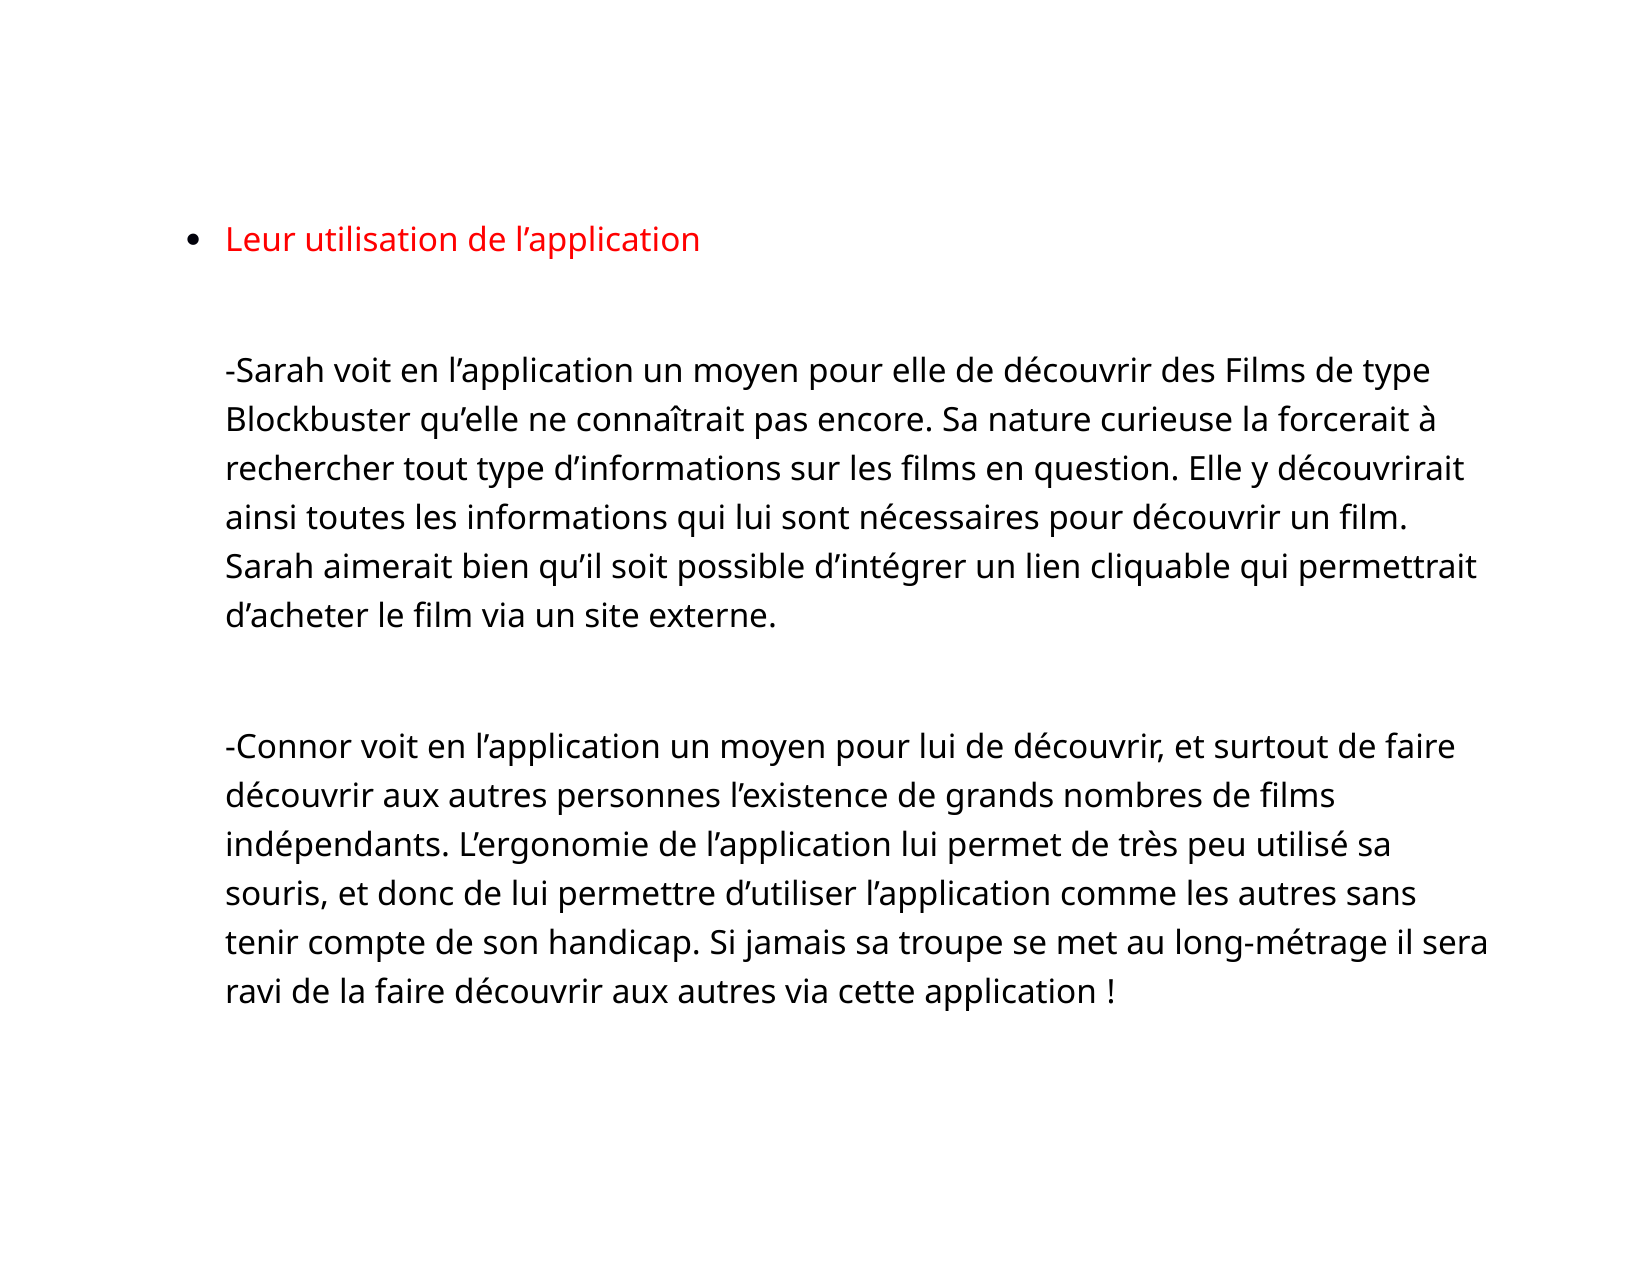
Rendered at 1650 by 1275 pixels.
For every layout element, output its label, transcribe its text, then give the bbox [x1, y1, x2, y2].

list -Sarah voit en l’application un moyen pour elle de découvrir des Films de type Blockbuster qu’elle ne connaîtrait pas encore. Sa nature curieuse la forcerait à rechercher tout type d’informations sur les films en question. Elle y découvrirait ainsi toutes les informations qui lui sont nécessaires pour découvrir un film. Sarah aimerait bien qu’il soit possible d’intégrer un lien cliquable qui permettrait d’acheter le film via un site externe. [225, 347, 1500, 637]
list -Connor voit en l’application un moyen pour lui de découvrir, et surtout de faire découvrir aux autres personnes l’existence de grands nombres de films indépendants. L’ergonomie de l’application lui permet de très peu utilisé sa souris, et donc de lui permettre d’utiliser l’application comme les autres sans tenir compte de son handicap. Si jamais sa troupe se met au long-métrage il sera ravi de la faire découvrir aux autres via cette application ! [225, 723, 1500, 1013]
list Leur utilisation de l’application [187, 216, 1500, 261]
